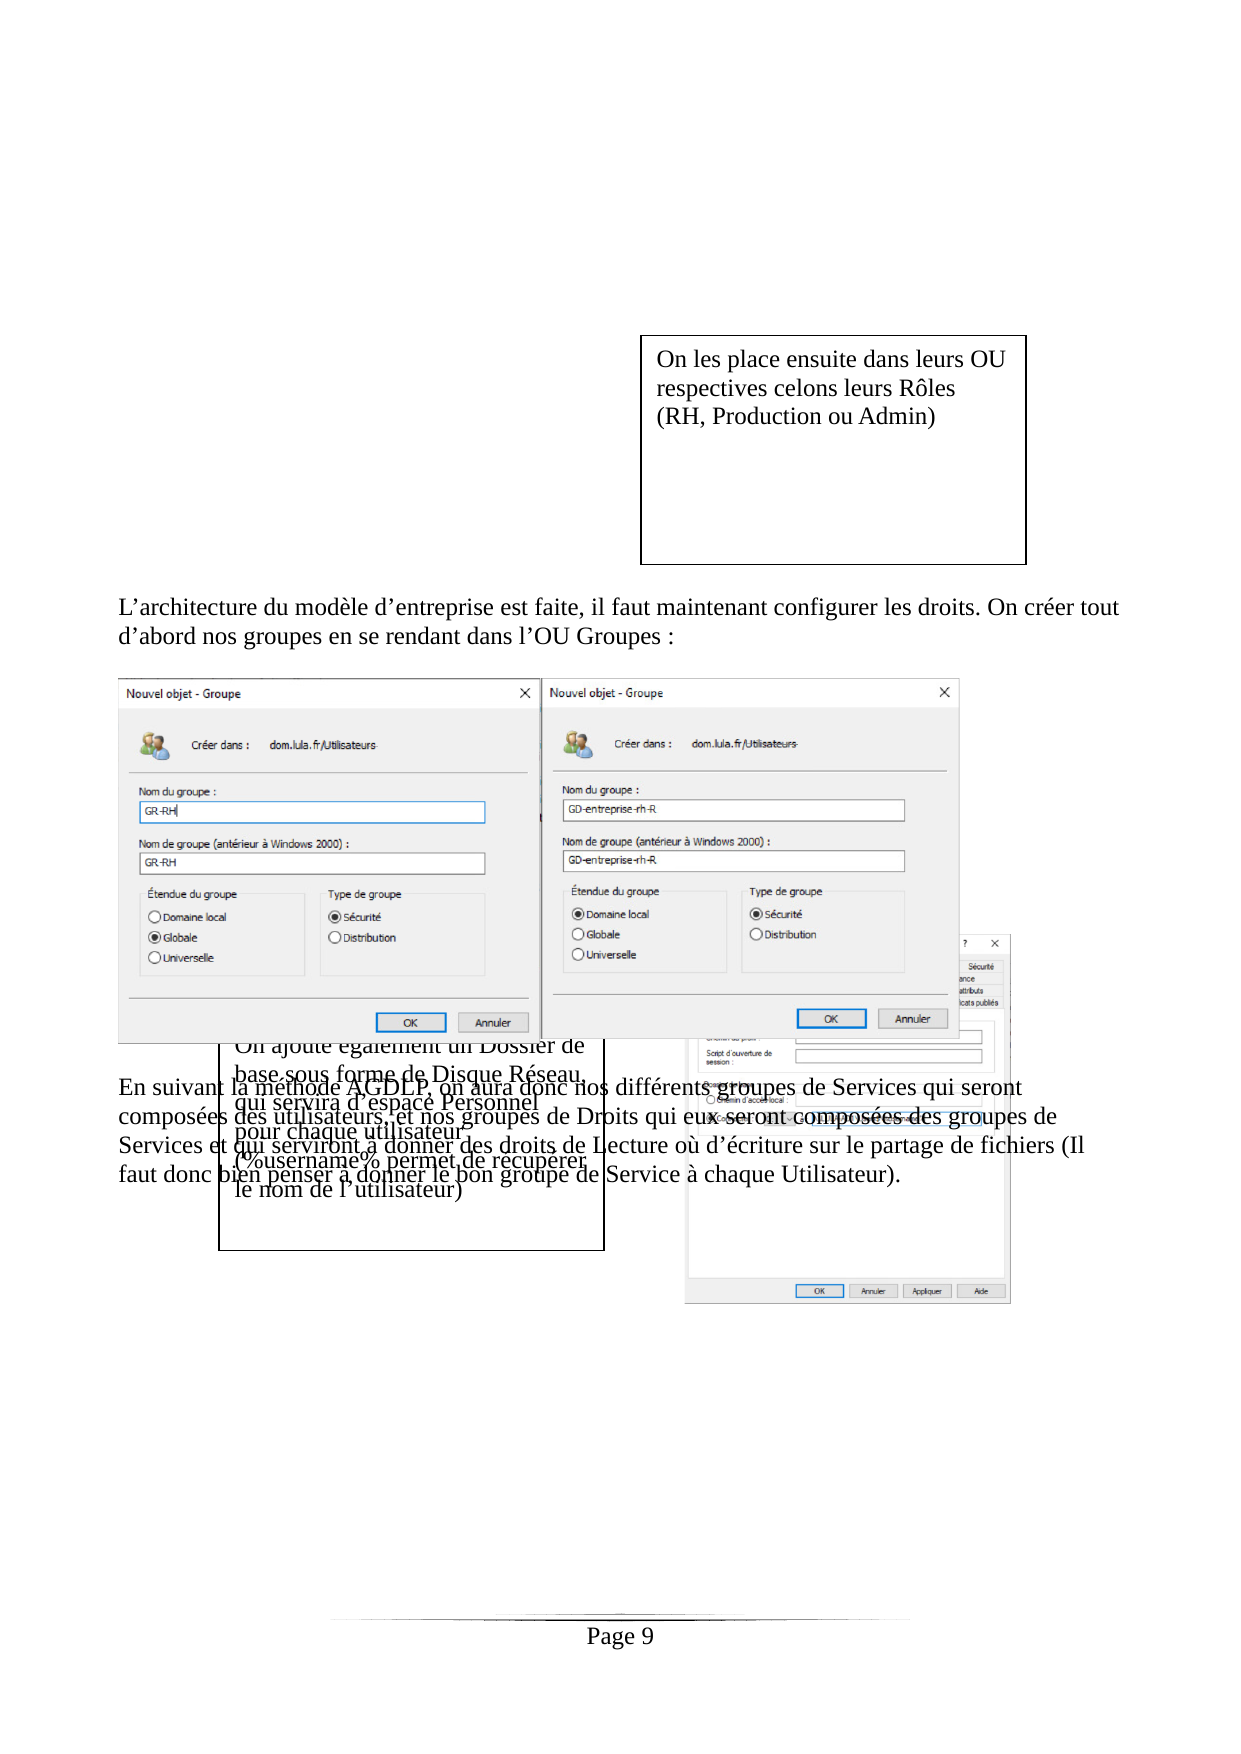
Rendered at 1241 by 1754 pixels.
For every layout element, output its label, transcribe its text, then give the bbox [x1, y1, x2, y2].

text L’architecture du modèle d’entreprise est faite, il faut maintenant configurer les droits. On créer tout d’abord nos groupes en se rendant dans l’OU Groupes : En suivant la méthode AGDLP, on aura donc nos différents groupes de Services qui seront composées des utilisateurs, et nos groupes de Droits qui eux seront composées des groupes de Services et qui serviront à donner des droits de Lecture où d’écriture sur le partage de fichiers (Il faut donc bien penser à donner le bon groupe de Service à chaque Utilisateur). [118, 334, 1122, 1590]
text L’architecture du modèle d’entreprise est faite, il faut maintenant configurer les droits. On créer tout d’abord nos groupes en se rendant dans l’OU Groupes : En suivant la méthode AGDLP, on aura donc nos différents groupes de Services qui seront composées des utilisateurs, et nos groupes de Droits qui eux seront composées des groupes de Services et qui serviront à donner des droits de Lecture où d’écriture sur le partage de fichiers (Il faut donc bien penser à donner le bon groupe de Service à chaque Utilisateur). [220, 1039, 603, 1250]
text [118, 75, 1122, 305]
text L’architecture du modèle d’entreprise est faite, il faut maintenant configurer les droits. On créer tout d’abord nos groupes en se rendant dans l’OU Groupes : En suivant la méthode AGDLP, on aura donc nos différents groupes de Services qui seront composées des utilisateurs, et nos groupes de Droits qui eux seront composées des groupes de Services et qui serviront à donner des droits de Lecture où d’écriture sur le partage de fichiers (Il faut donc bien penser à donner le bon groupe de Service à chaque Utilisateur). [642, 336, 1025, 564]
text On les place ensuite dans leurs OU respectives celons leurs Rôles (RH, Production ou Admin) [656, 344, 1011, 430]
text On ajoute également un Dossier de base sous forme de Disque Réseau, qui servira d’espace Personnel pour chaque utilisateur (%username% permet de récupérer le nom de l’utilisateur) [234, 1039, 588, 1202]
